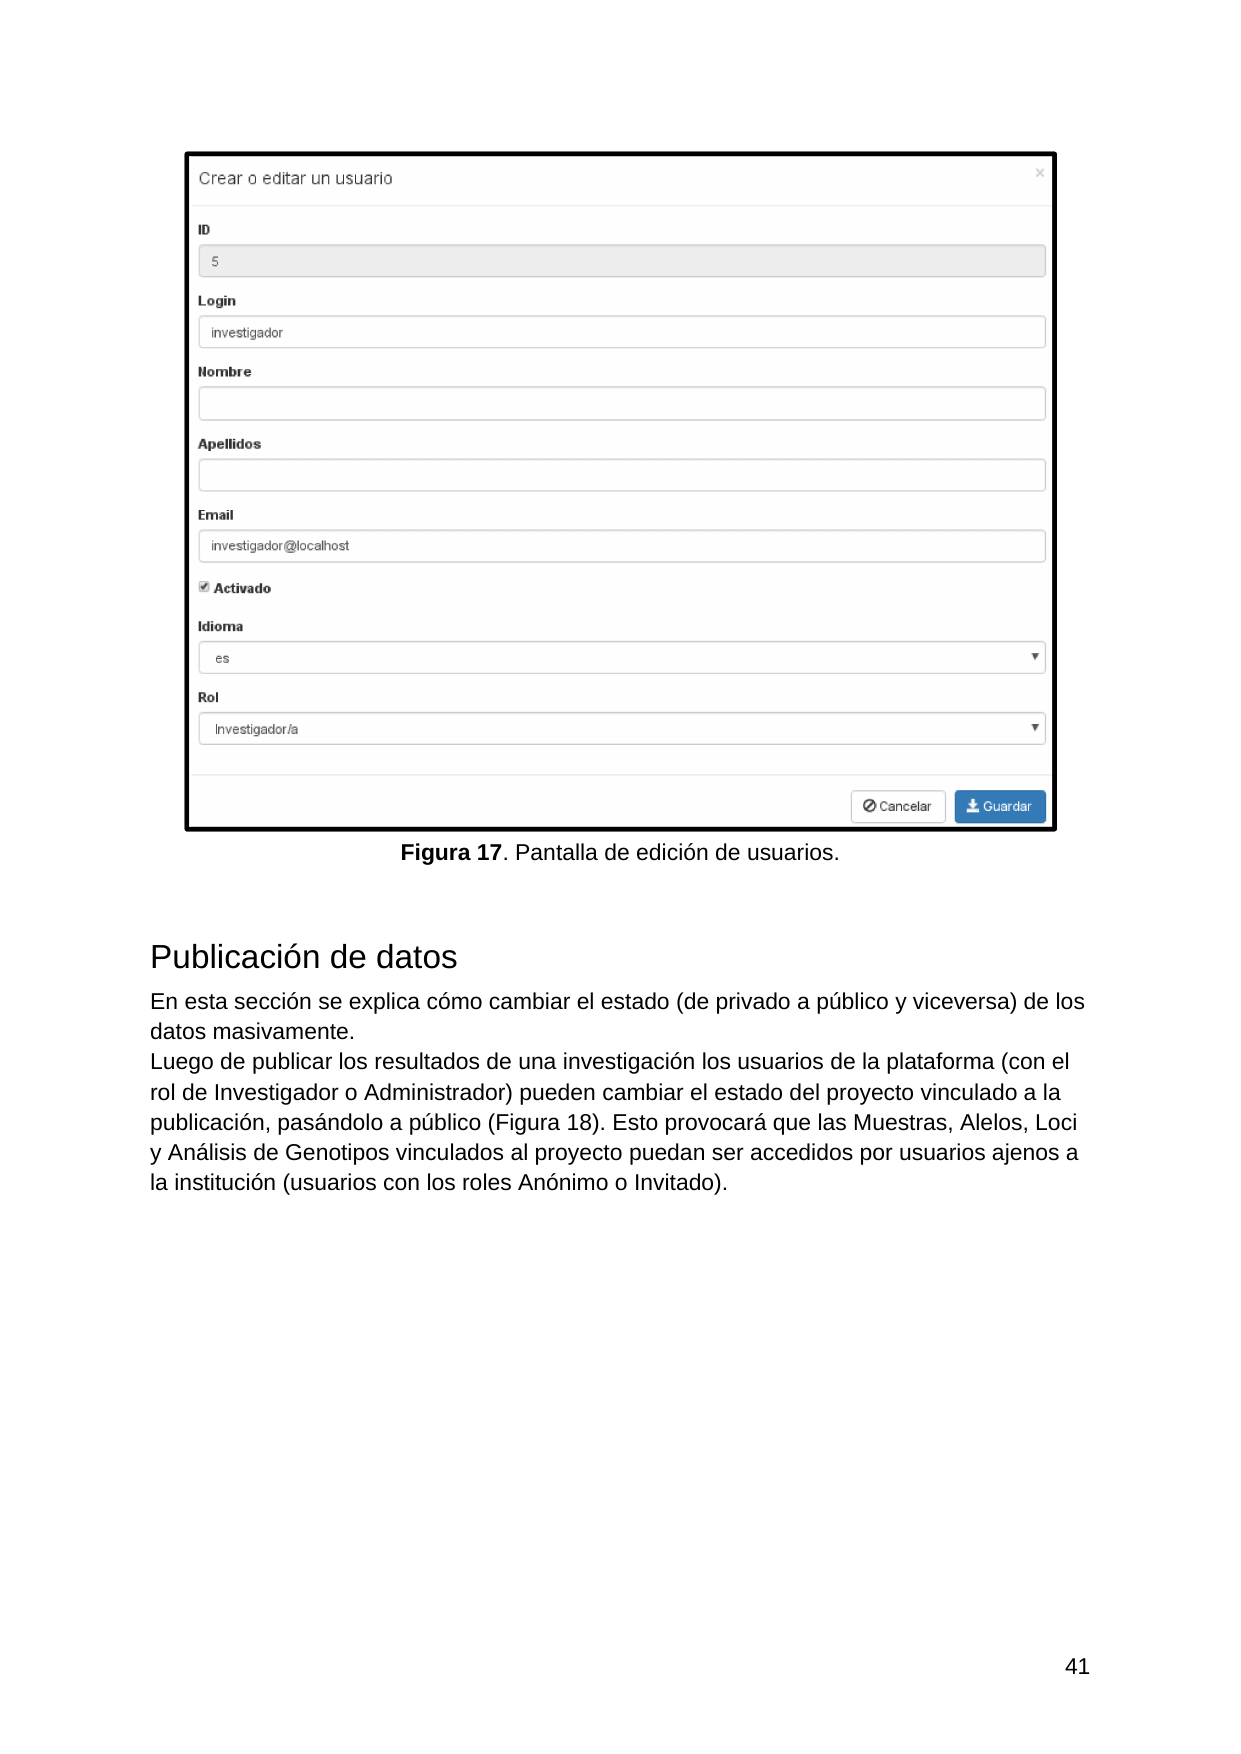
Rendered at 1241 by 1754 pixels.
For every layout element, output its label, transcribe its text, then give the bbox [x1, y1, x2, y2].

text En esta sección se explica cómo cambiar el estado (de privado a público y viceversa) de los datos masivamente. [150, 988, 1090, 1044]
picture [182, 150, 1058, 836]
text Luego de publicar los resultados de una investigación los usuarios de la plataforma (con el rol de Investigador o Administrador) pueden cambiar el estado del proyecto vinculado a la publicación, pasándolo a público (Figura 18). Esto provocará que las Muestras, Alelos, Loci y Análisis de Genotipos vinculados al proyecto puedan ser accedidos por usuarios ajenos a la institución (usuarios con los roles Anónimo o Invitado). [150, 1048, 1090, 1196]
text Figura 17. Pantalla de edición de usuarios. [150, 839, 1090, 865]
subtitle Publicación de datos [150, 937, 1090, 975]
